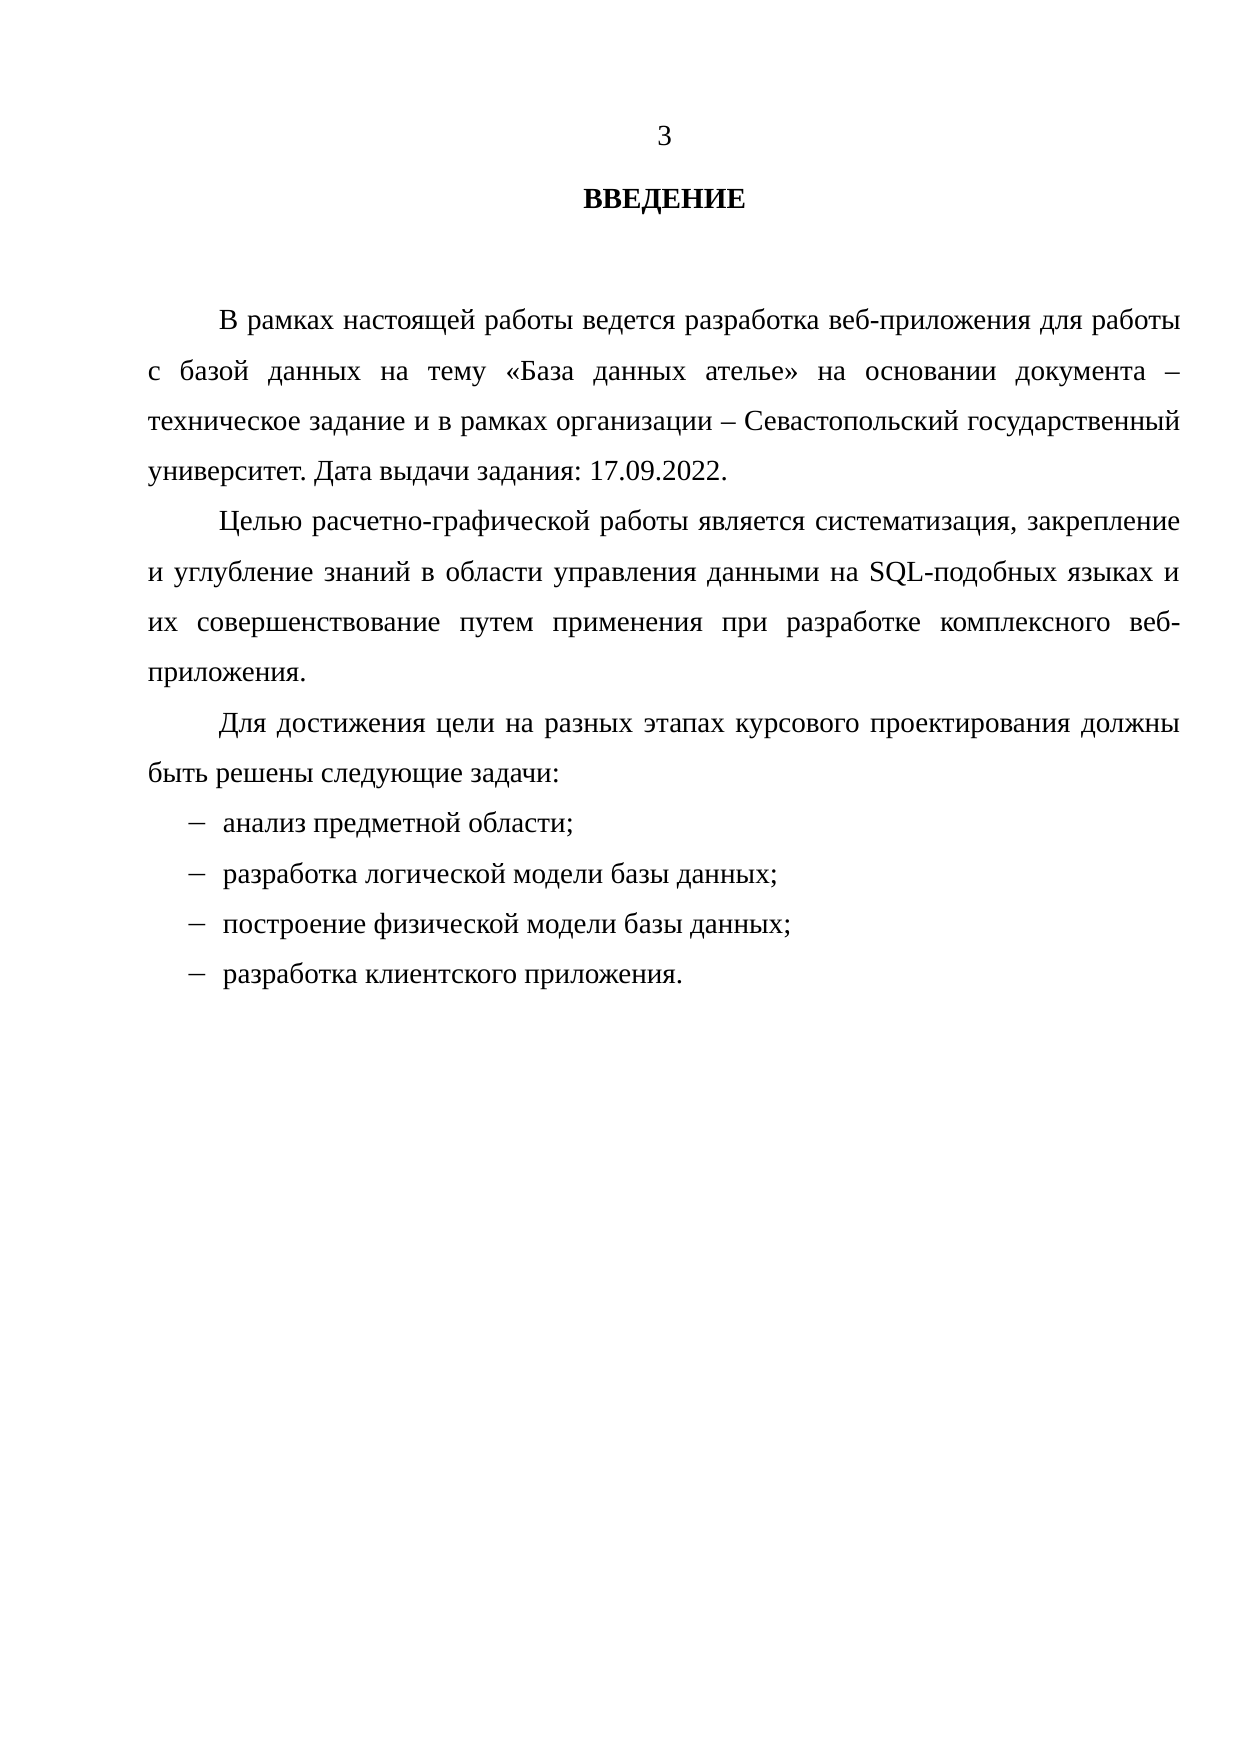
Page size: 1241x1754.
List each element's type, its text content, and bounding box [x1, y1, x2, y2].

text Для достижения цели на разных этапах курсового проектирования должны быть решены следующие задачи: [148, 705, 1181, 789]
text Целью расчетно-графической работы является систематизация, закрепление и углубление знаний в области управления данными на SQL-подобных языках и их совершенствование путем применения при разработке комплексного веб-приложения. [148, 503, 1181, 688]
list разработка клиентского приложения. [185, 957, 1181, 990]
text В рамках настоящей работы ведется разработка веб-приложения для работы с базой данных на тему «База данных ателье» на основании документа – техническое задание и в рамках организации – Севастопольский государственный университет. Дата выдачи задания: 17.09.2022. [148, 302, 1181, 487]
list разработка логической модели базы данных; [185, 856, 1181, 889]
list построение физической модели базы данных; [185, 906, 1181, 940]
text Введение [148, 181, 1181, 215]
list анализ предметной области; [185, 805, 1181, 839]
